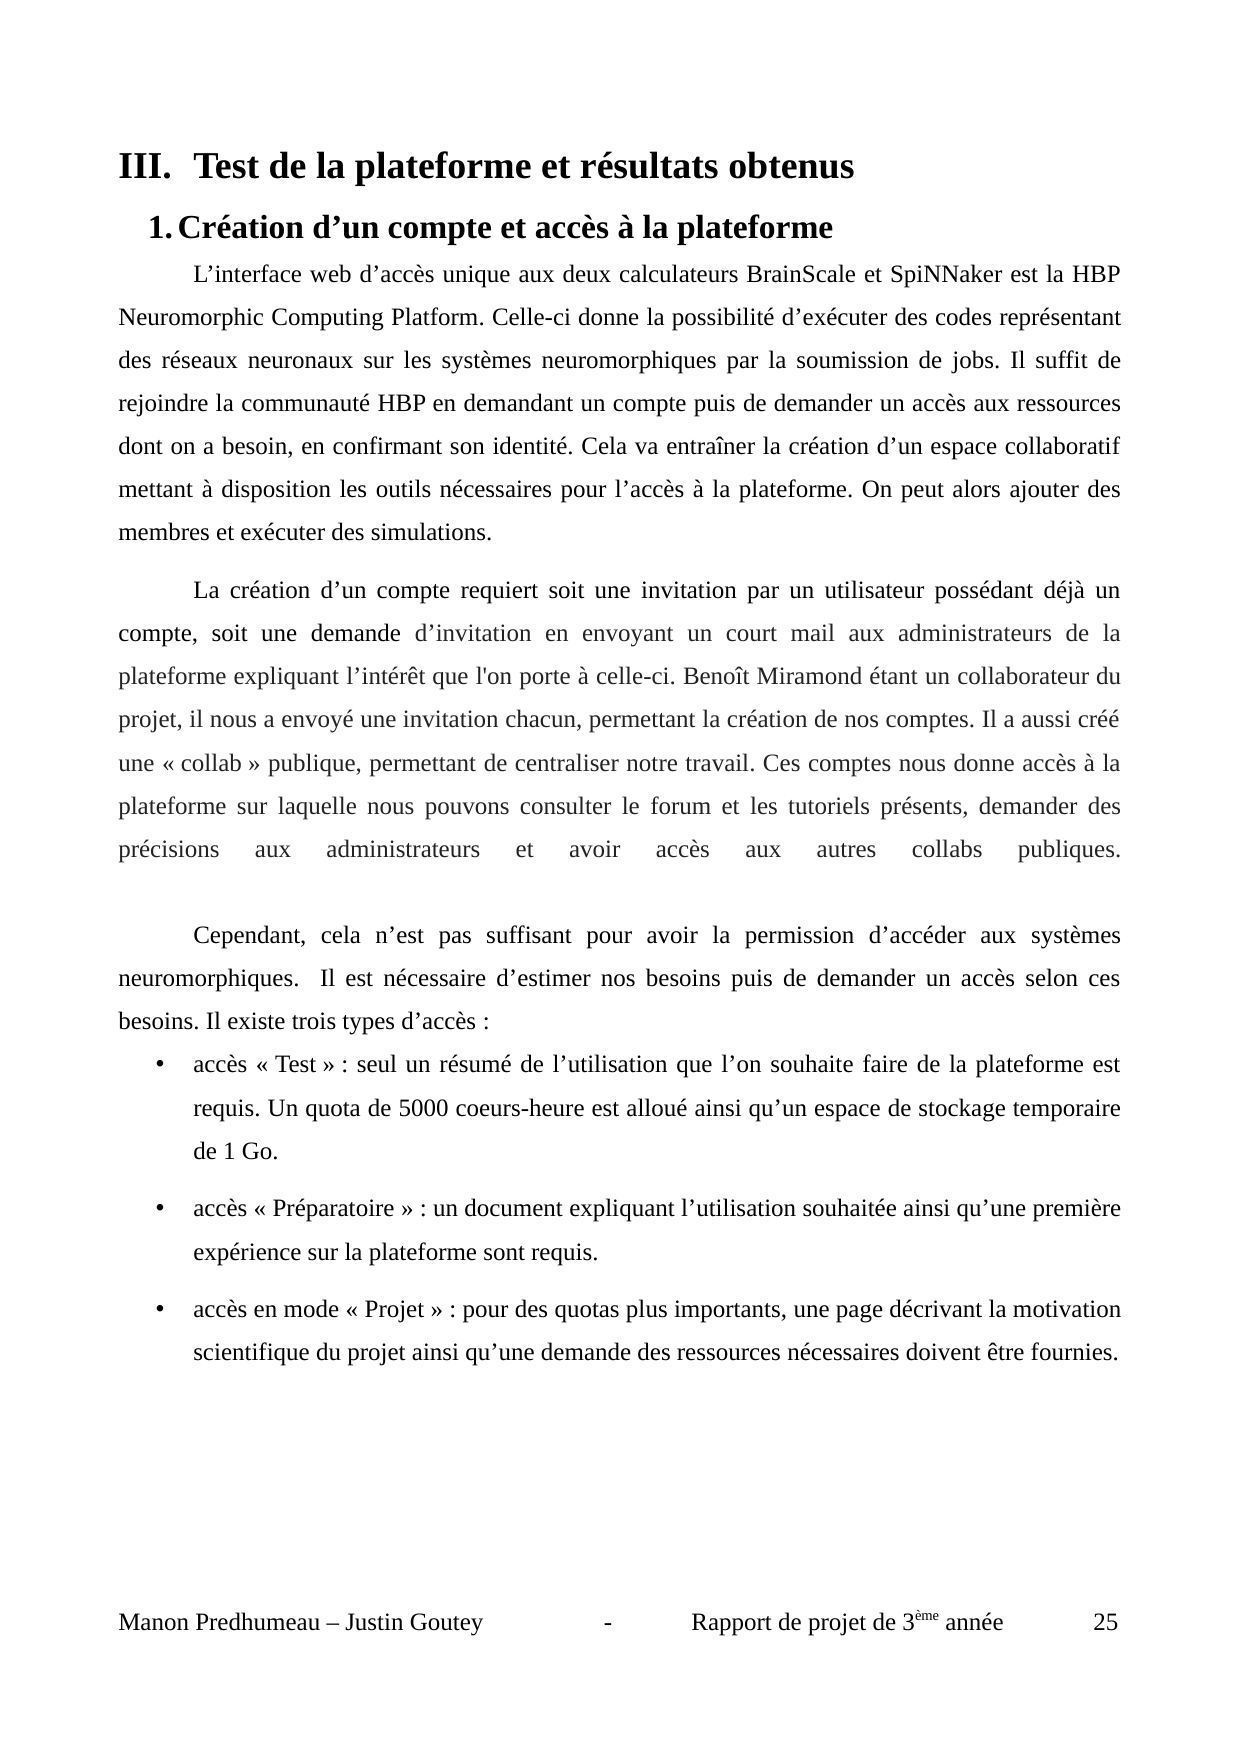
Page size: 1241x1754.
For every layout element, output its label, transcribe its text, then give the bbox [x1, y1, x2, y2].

list accès en mode « Projet » : pour des quotas plus importants, une page décrivant la motivation scientifique du projet ainsi qu’une demande des ressources nécessaires doivent être fournies. [156, 1294, 1122, 1366]
subtitle Test de la plateforme et résultats obtenus [118, 143, 1122, 187]
text La création d’un compte requiert soit une invitation par un utilisateur possédant déjà un compte, soit une demande d’invitation en envoyant un court mail aux administrateurs de la plateforme expliquant l’intérêt que l'on porte à celle-ci. Benoît Miramond étant un collaborateur du projet, il nous a envoyé une invitation chacun, permettant la création de nos comptes. Il a aussi créé une « collab » publique, permettant de centraliser notre travail. Ces comptes nous donne accès à la plateforme sur laquelle nous pouvons consulter le forum et les tutoriels présents, demander des précisions aux administrateurs et avoir accès aux autres collabs publiques. Cependant, cela n’est pas suffisant pour avoir la permission d’accéder aux systèmes neuromorphiques. Il est nécessaire d’estimer nos besoins puis de demander un accès selon ces besoins. Il existe trois types d’accès : [118, 575, 1122, 1035]
list accès « Préparatoire » : un document expliquant l’utilisation souhaitée ainsi qu’une première expérience sur la plateforme sont requis. [156, 1193, 1122, 1265]
list accès « Test » : seul un résumé de l’utilisation que l’on souhaite faire de la plateforme est requis. Un quota de 5000 coeurs-heure est alloué ainsi qu’un espace de stockage temporaire de 1 Go. [156, 1049, 1122, 1164]
text L’interface web d’accès unique aux deux calculateurs BrainScale et SpiNNaker est la HBP Neuromorphic Computing Platform. Celle-ci donne la possibilité d’exécuter des codes représentant des réseaux neuronaux sur les systèmes neuromorphiques par la soumission de jobs. Il suffit de rejoindre la communauté HBP en demandant un compte puis de demander un accès aux ressources dont on a besoin, en confirmant son identité. Cela va entraîner la création d’un espace collaboratif mettant à disposition les outils nécessaires pour l’accès à la plateforme. On peut alors ajouter des membres et exécuter des simulations. [118, 259, 1122, 546]
subtitle Création d’un compte et accès à la plateforme [148, 208, 1122, 246]
